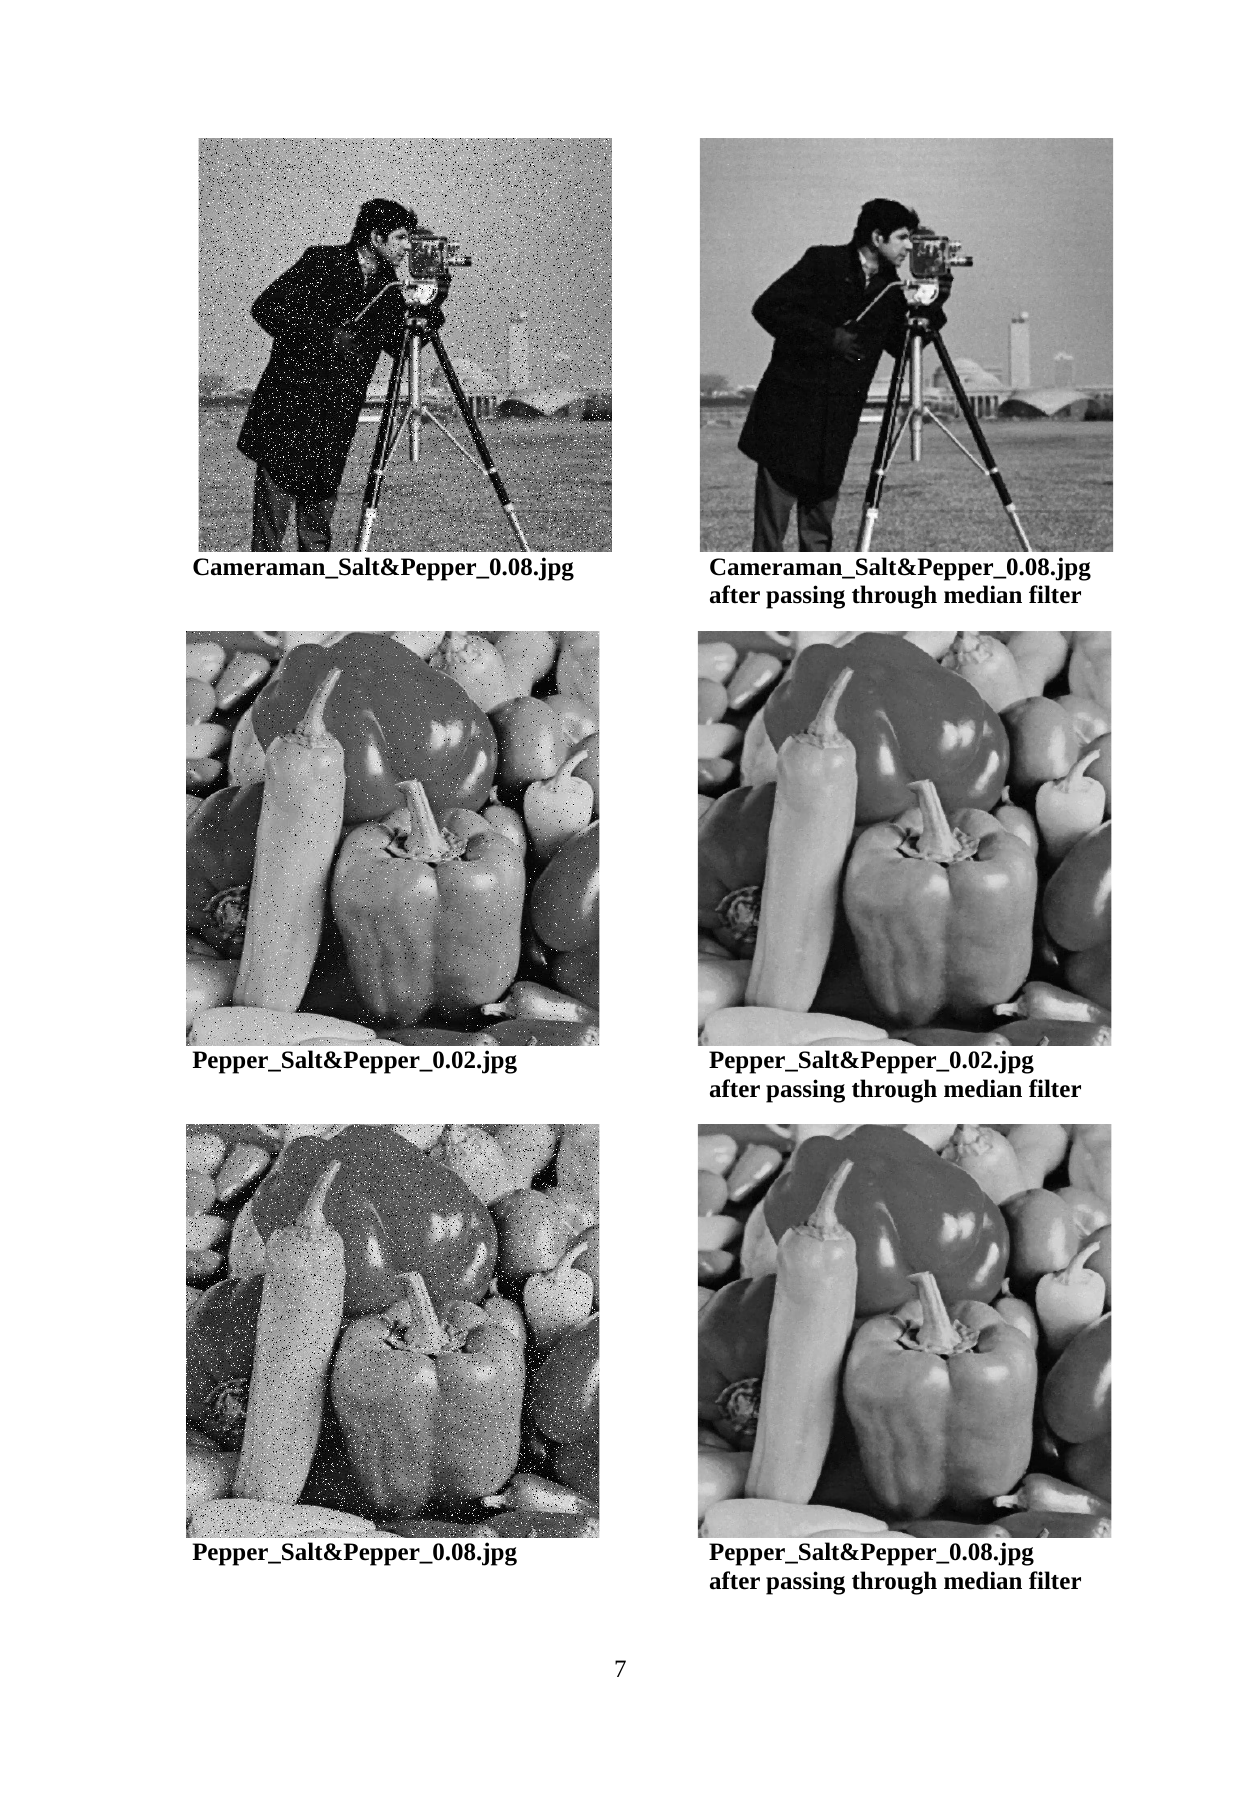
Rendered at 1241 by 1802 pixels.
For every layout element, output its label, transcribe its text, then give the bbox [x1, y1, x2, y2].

picture [186, 631, 600, 1046]
text Pepper_Salt&Pepper_0.08.jpg Pepper_Salt&Pepper_0.08.jpg after passing through median filter [192, 1521, 1122, 1595]
text Cameraman_Salt&Pepper_0.08.jpg Cameraman_Salt&Pepper_0.08.jpg after passing through median filter [192, 524, 1122, 609]
picture [699, 138, 1114, 552]
picture [198, 138, 612, 552]
picture [186, 1124, 600, 1538]
picture [697, 1124, 1112, 1538]
picture [697, 631, 1112, 1046]
text Pepper_Salt&Pepper_0.02.jpg Pepper_Salt&Pepper_0.02.jpg after passing through median filter [192, 906, 1122, 1103]
